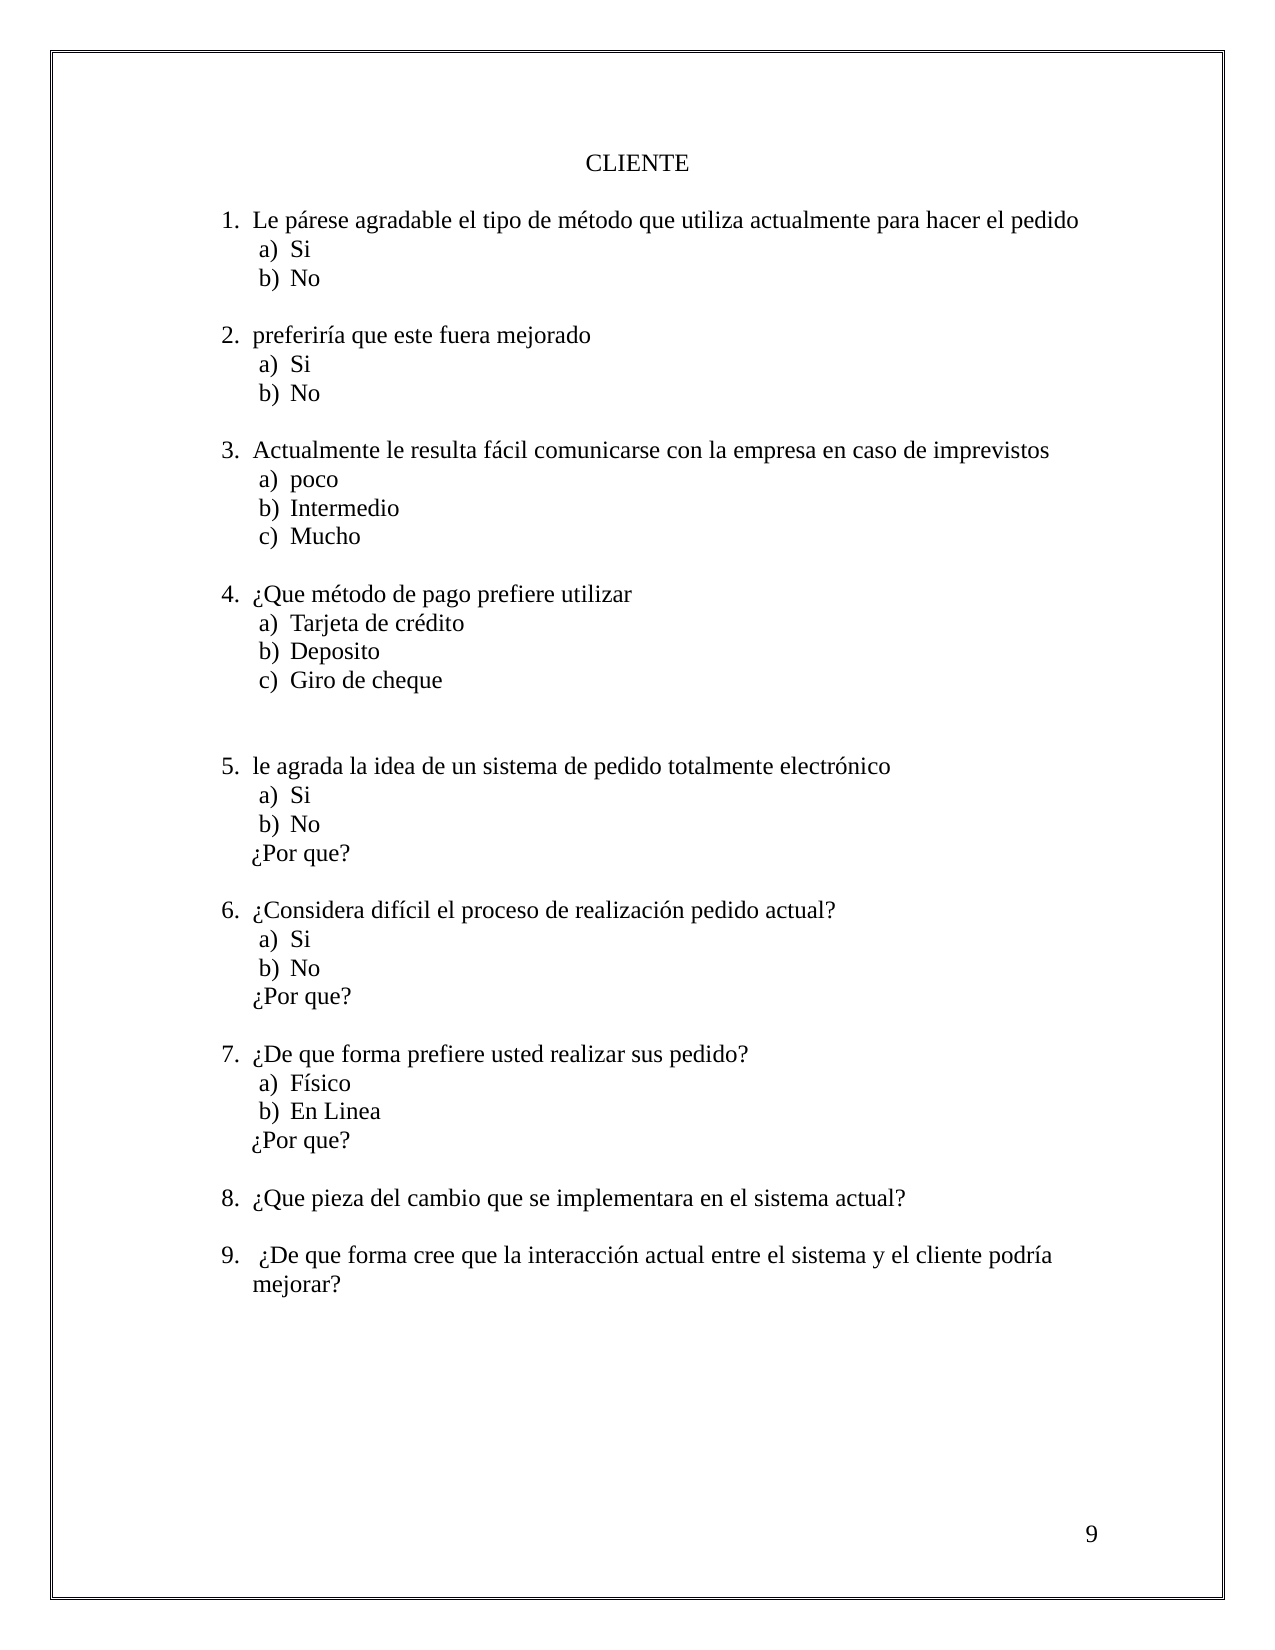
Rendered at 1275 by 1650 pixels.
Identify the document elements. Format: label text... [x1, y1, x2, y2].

list No [252, 263, 1098, 291]
list ¿Por que? [215, 981, 1098, 1010]
list ¿De que forma prefiere usted realizar sus pedido? [215, 1039, 1098, 1068]
list preferiría que este fuera mejorado [215, 320, 1098, 349]
text ¿Por que? [177, 1125, 1098, 1154]
list No [252, 953, 1098, 981]
list No [252, 378, 1098, 406]
list poco [252, 464, 1098, 493]
list Mucho [252, 521, 1098, 550]
text CLIENTE [177, 148, 1098, 176]
list ¿De que forma cree que la interacción actual entre el sistema y el cliente podría mejorar? [215, 1240, 1098, 1298]
list Si [252, 349, 1098, 378]
list Si [252, 924, 1098, 953]
list Intermedio [252, 493, 1098, 521]
list Deposito [252, 636, 1098, 665]
list Si [252, 234, 1098, 263]
list No [252, 809, 1098, 838]
list ¿Que pieza del cambio que se implementara en el sistema actual? [215, 1183, 1098, 1211]
list Giro de cheque [252, 665, 1098, 694]
list Actualmente le resulta fácil comunicarse con la empresa en caso de imprevistos [215, 435, 1098, 464]
list Le párese agradable el tipo de método que utiliza actualmente para hacer el pedido [215, 205, 1098, 234]
list Si [252, 780, 1098, 809]
list Tarjeta de crédito [252, 608, 1098, 636]
list ¿Considera difícil el proceso de realización pedido actual? [215, 895, 1098, 924]
list ¿Que método de pago prefiere utilizar [215, 579, 1098, 608]
text ¿Por que? [177, 838, 1098, 866]
list Físico [252, 1068, 1098, 1096]
list En Linea [252, 1096, 1098, 1125]
list le agrada la idea de un sistema de pedido totalmente electrónico [215, 751, 1098, 780]
